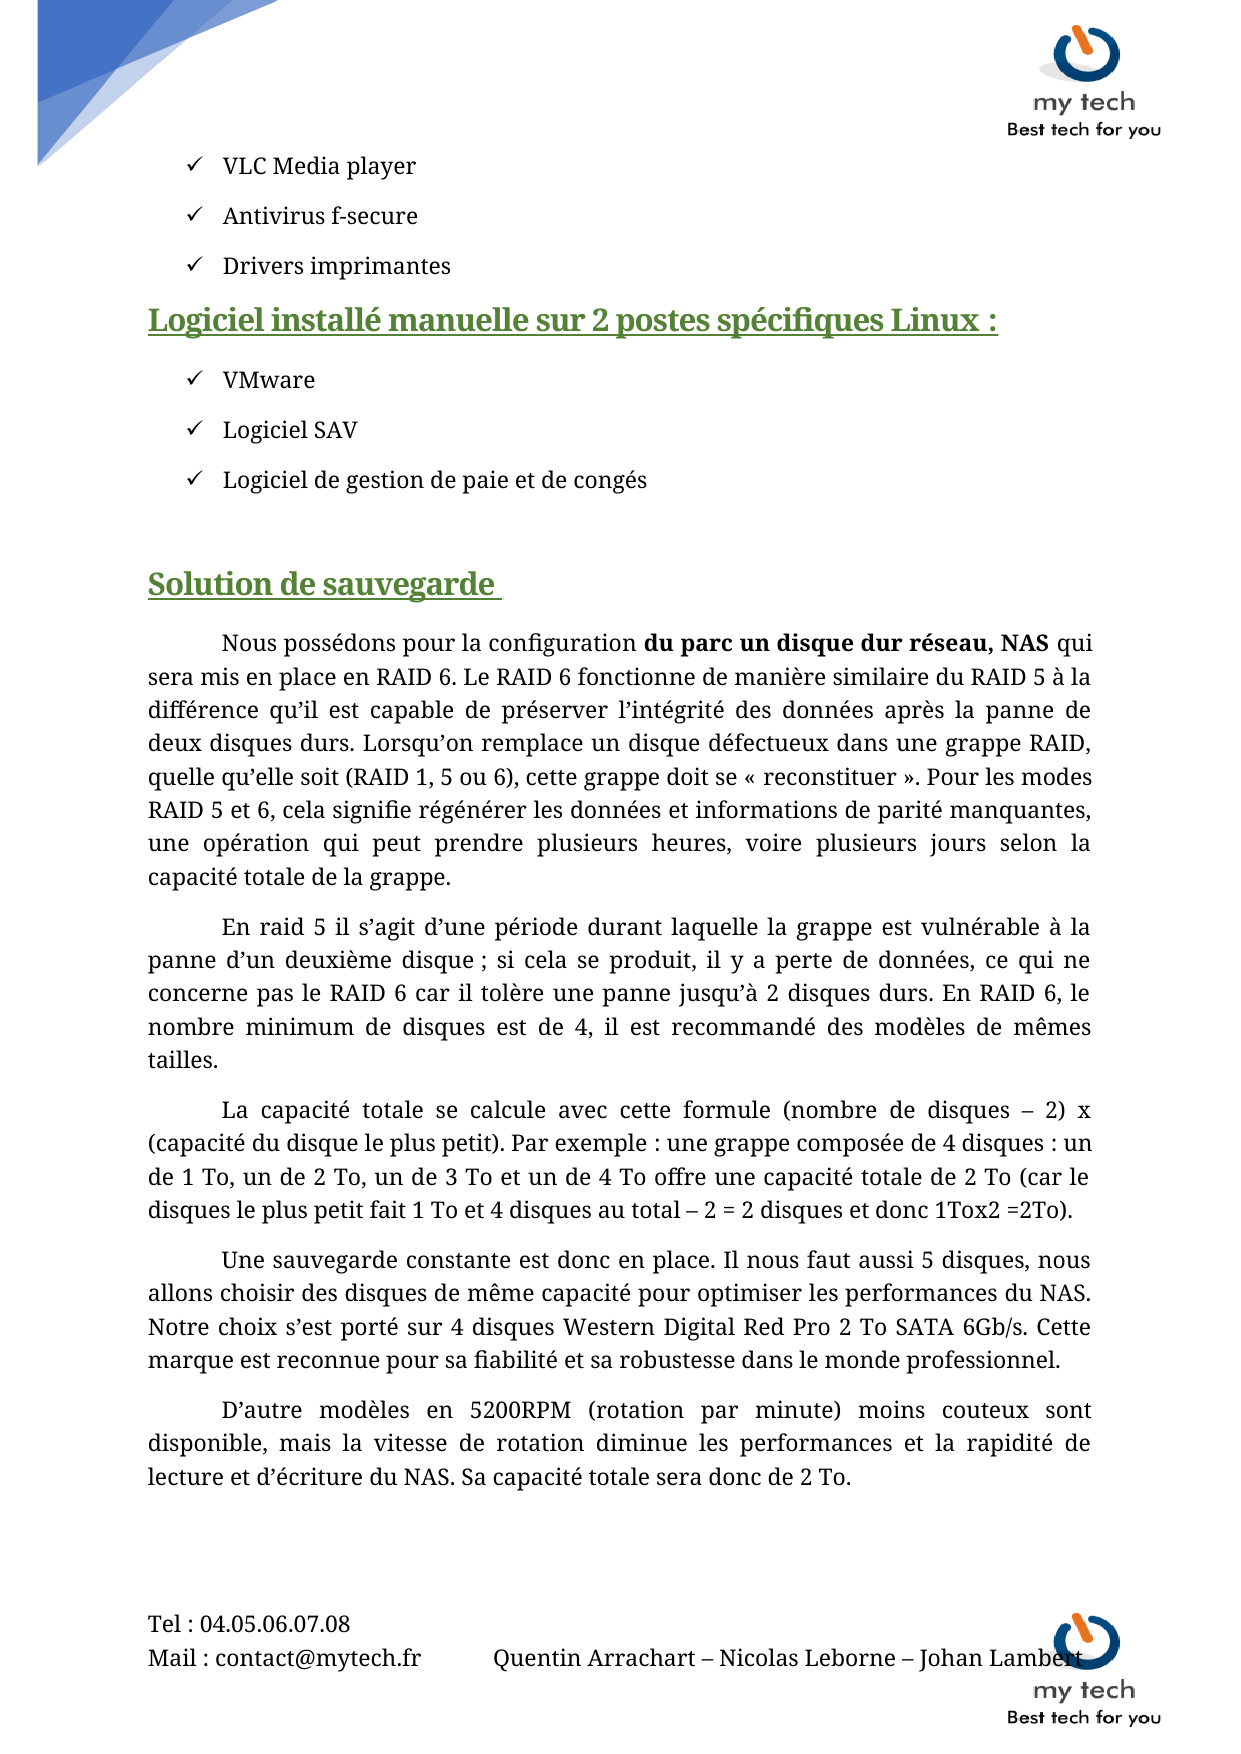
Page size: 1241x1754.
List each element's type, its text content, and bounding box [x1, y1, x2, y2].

list Antivirus f-secure [185, 198, 1093, 231]
list VLC Media player [185, 148, 1093, 181]
list Logiciel SAV [185, 411, 1093, 445]
text Solution de sauvegarde [148, 561, 1093, 604]
list VMware [185, 361, 1093, 395]
text D’autre modèles en 5200RPM (rotation par minute) moins couteux sont disponible, mais la vitesse de rotation diminue les performances et la rapidité de lecture et d’écriture du NAS. Sa capacité totale sera donc de 2 To. [148, 1392, 1093, 1492]
text En raid 5 il s’agit d’une période durant laquelle la grappe est vulnérable à la panne d’un deuxième disque ; si cela se produit, il y a perte de données, ce qui ne concerne pas le RAID 6 car il tolère une panne jusqu’à 2 disques durs. En RAID 6, le nombre minimum de disques est de 4, il est recommandé des modèles de mêmes tailles. [148, 909, 1093, 1075]
text Nous possédons pour la configuration du parc un disque dur réseau, NAS qui sera mis en place en RAID 6. Le RAID 6 fonctionne de manière similaire du RAID 5 à la différence qu’il est capable de préserver l’intégrité des données après la panne de deux disques durs. Lorsqu’on remplace un disque défectueux dans une grappe RAID, quelle qu’elle soit (RAID 1, 5 ou 6), cette grappe doit se « reconstituer ». Pour les modes RAID 5 et 6, cela signifie régénérer les données et informations de parité manquantes, une opération qui peut prendre plusieurs heures, voire plusieurs jours selon la capacité totale de la grappe. [148, 625, 1093, 892]
text La capacité totale se calcule avec cette formule (nombre de disques – 2) x (capacité du disque le plus petit). Par exemple : une grappe composée de 4 disques : un de 1 To, un de 2 To, un de 3 To et un de 4 To offre une capacité totale de 2 To (car le disques le plus petit fait 1 To et 4 disques au total – 2 = 2 disques et donc 1Tox2 =2To). [148, 1092, 1093, 1225]
text Logiciel installé manuelle sur 2 postes spécifiques Linux : [148, 298, 1093, 340]
list Logiciel de gestion de paie et de congés [185, 461, 1093, 495]
text Une sauvegarde constante est donc en place. Il nous faut aussi 5 disques, nous allons choisir des disques de même capacité pour optimiser les performances du NAS. Notre choix s’est porté sur 4 disques Western Digital Red Pro 2 To SATA 6Gb/s. Cette marque est reconnue pour sa fiabilité et sa robustesse dans le monde professionnel. [148, 1242, 1093, 1375]
list Drivers imprimantes [185, 248, 1093, 281]
